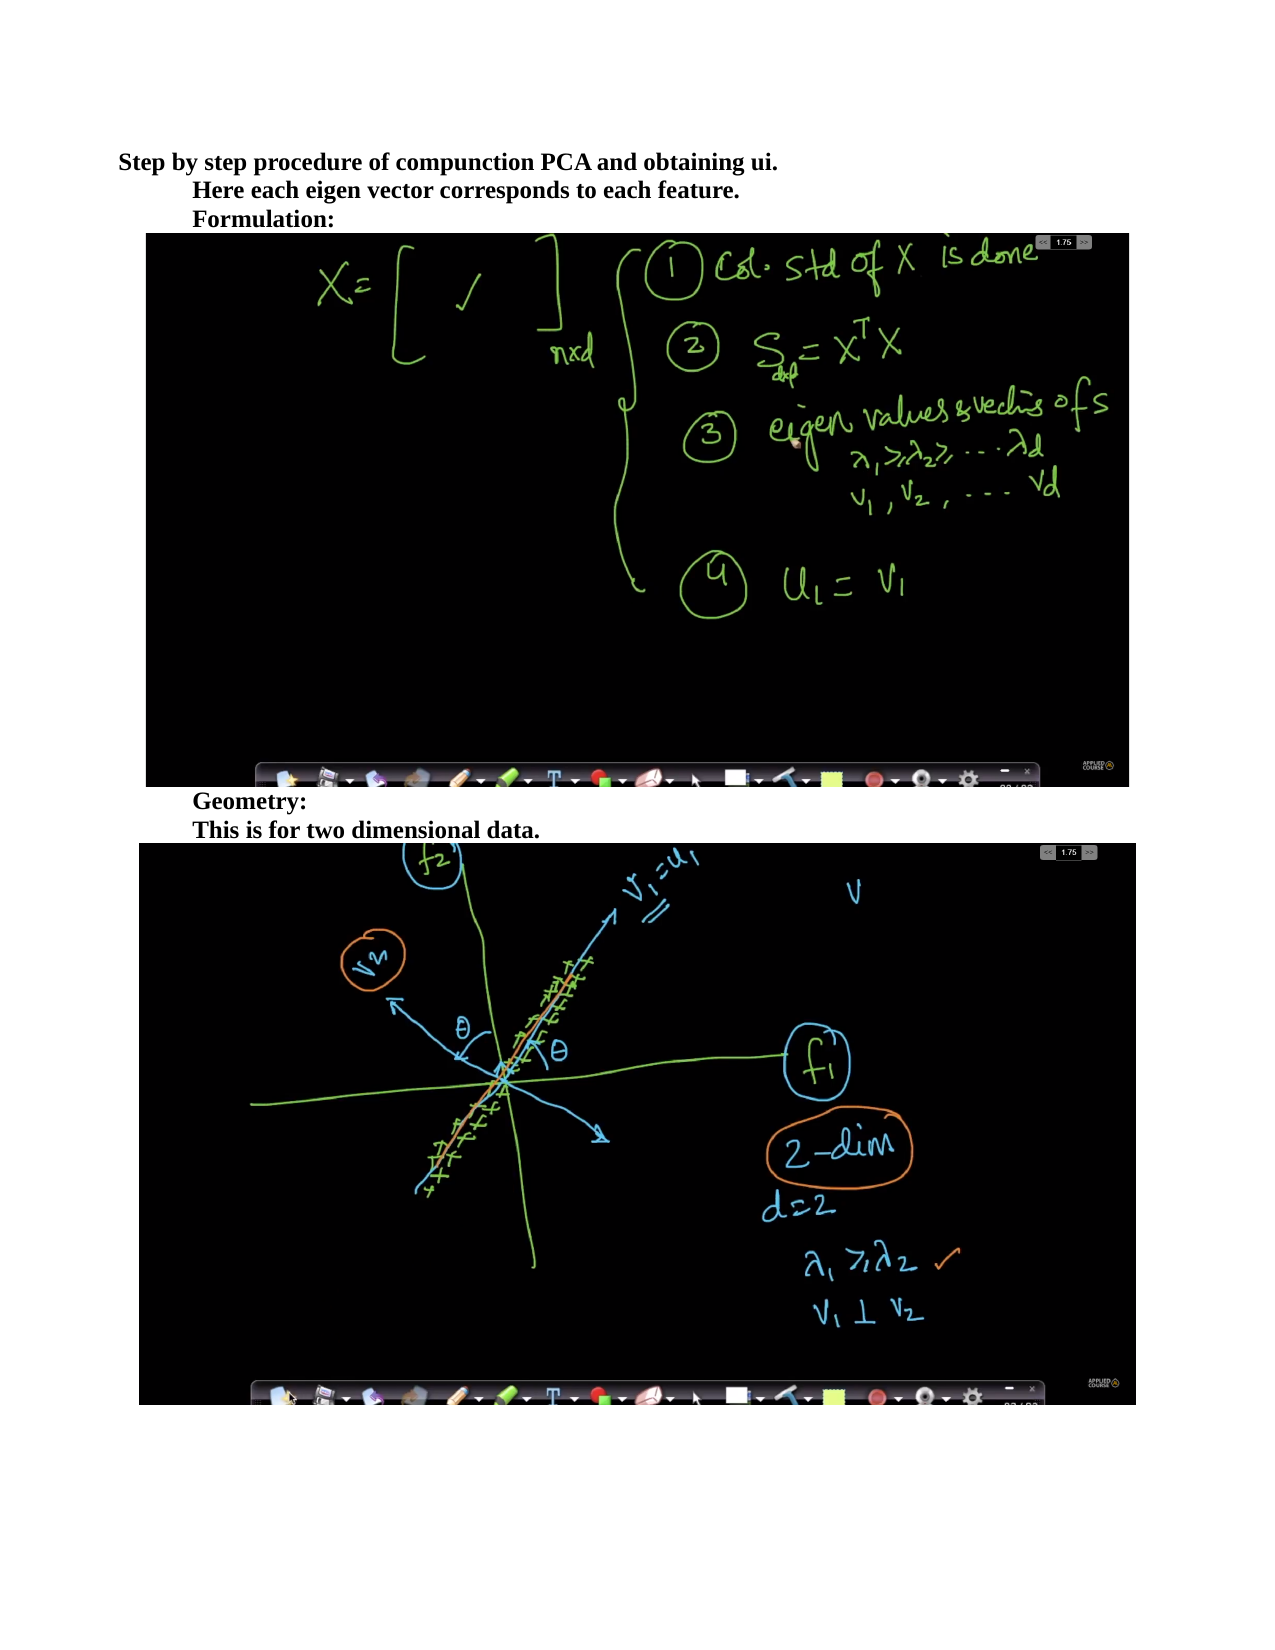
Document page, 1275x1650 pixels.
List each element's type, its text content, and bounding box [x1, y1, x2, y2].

text This is for two dimensional data. [118, 815, 1157, 844]
text Step by step procedure of compunction PCA and obtaining ui. [118, 147, 1157, 176]
text Geometry: [118, 233, 1157, 815]
text Formulation: [118, 204, 1157, 233]
picture [139, 843, 1136, 1405]
text Here each eigen vector corresponds to each feature. [118, 176, 1157, 204]
picture [145, 233, 1130, 787]
